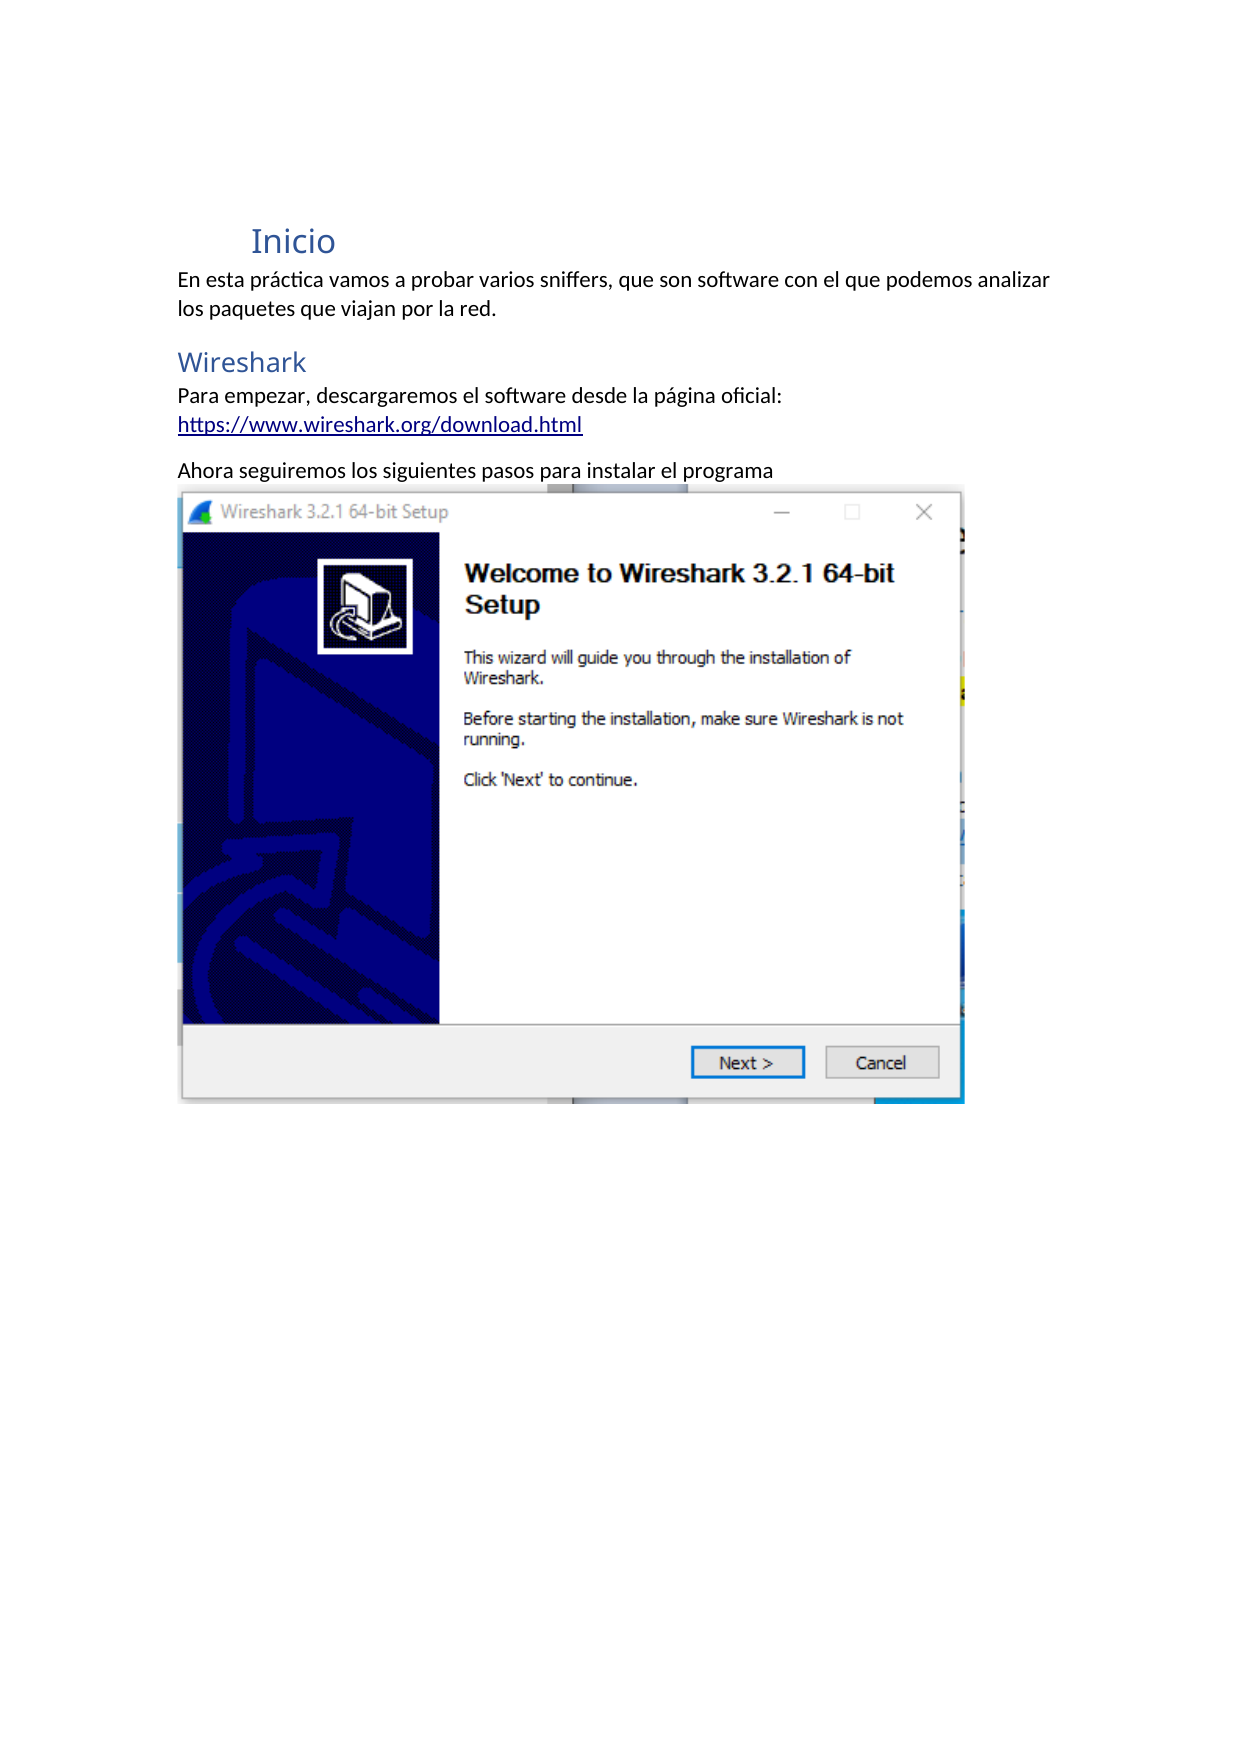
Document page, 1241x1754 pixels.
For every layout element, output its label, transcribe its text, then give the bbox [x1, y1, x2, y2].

text Ahora seguiremos los siguientes pasos para instalar el programa [177, 456, 1063, 1103]
subtitle Wireshark [177, 343, 1063, 380]
text Para empezar, descargaremos el software desde la página oficial: https://www.wireshark.org/download.html [177, 381, 1063, 438]
subtitle Inicio [177, 218, 1063, 263]
text En esta práctica vamos a probar varios sniffers, que son software con el que podemos analizar los paquetes que viajan por la red. [177, 265, 1063, 322]
